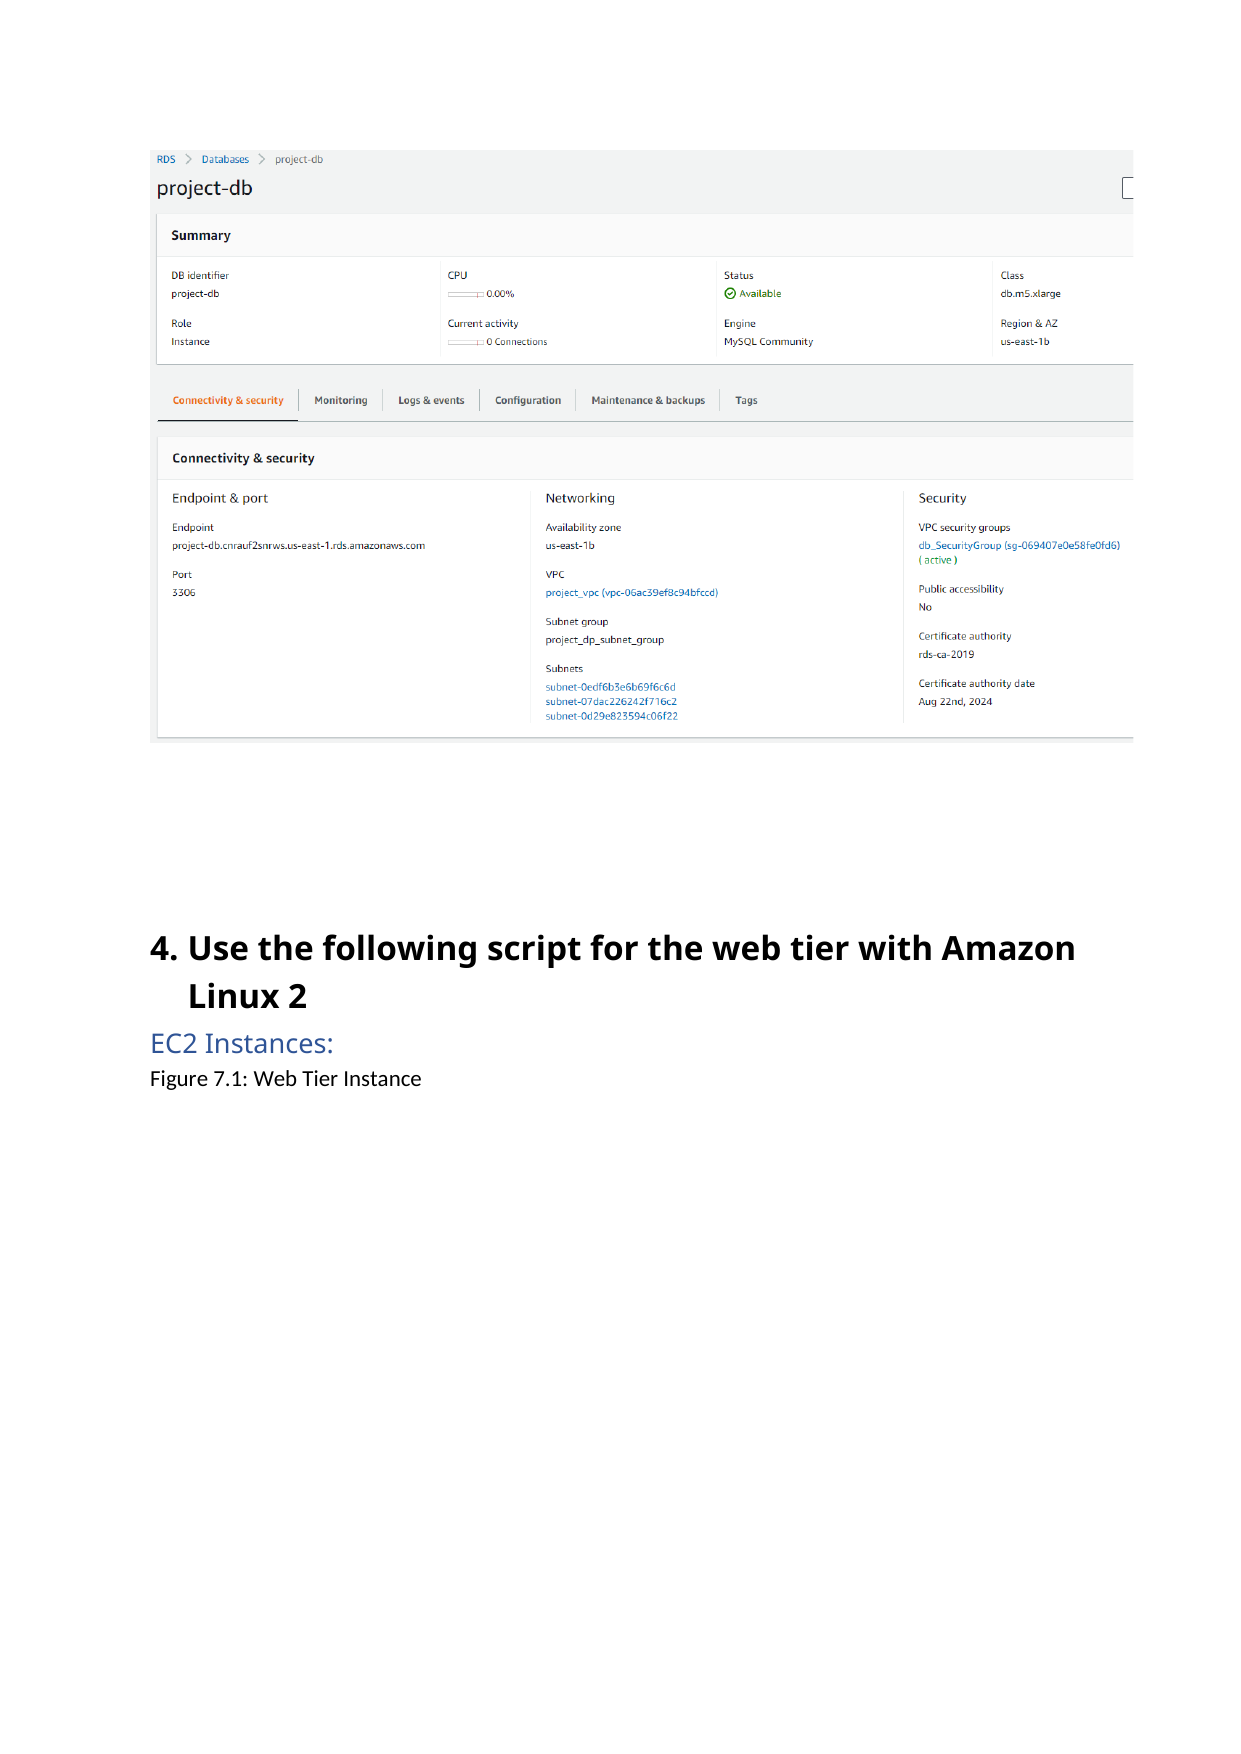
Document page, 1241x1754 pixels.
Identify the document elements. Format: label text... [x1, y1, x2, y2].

subtitle EC2 Instances: [150, 1025, 1090, 1062]
subtitle Use the following script for the web tier with Amazon Linux 2 [150, 924, 1090, 1018]
text Figure 7.1: Web Tier Instance [150, 1064, 1090, 1092]
